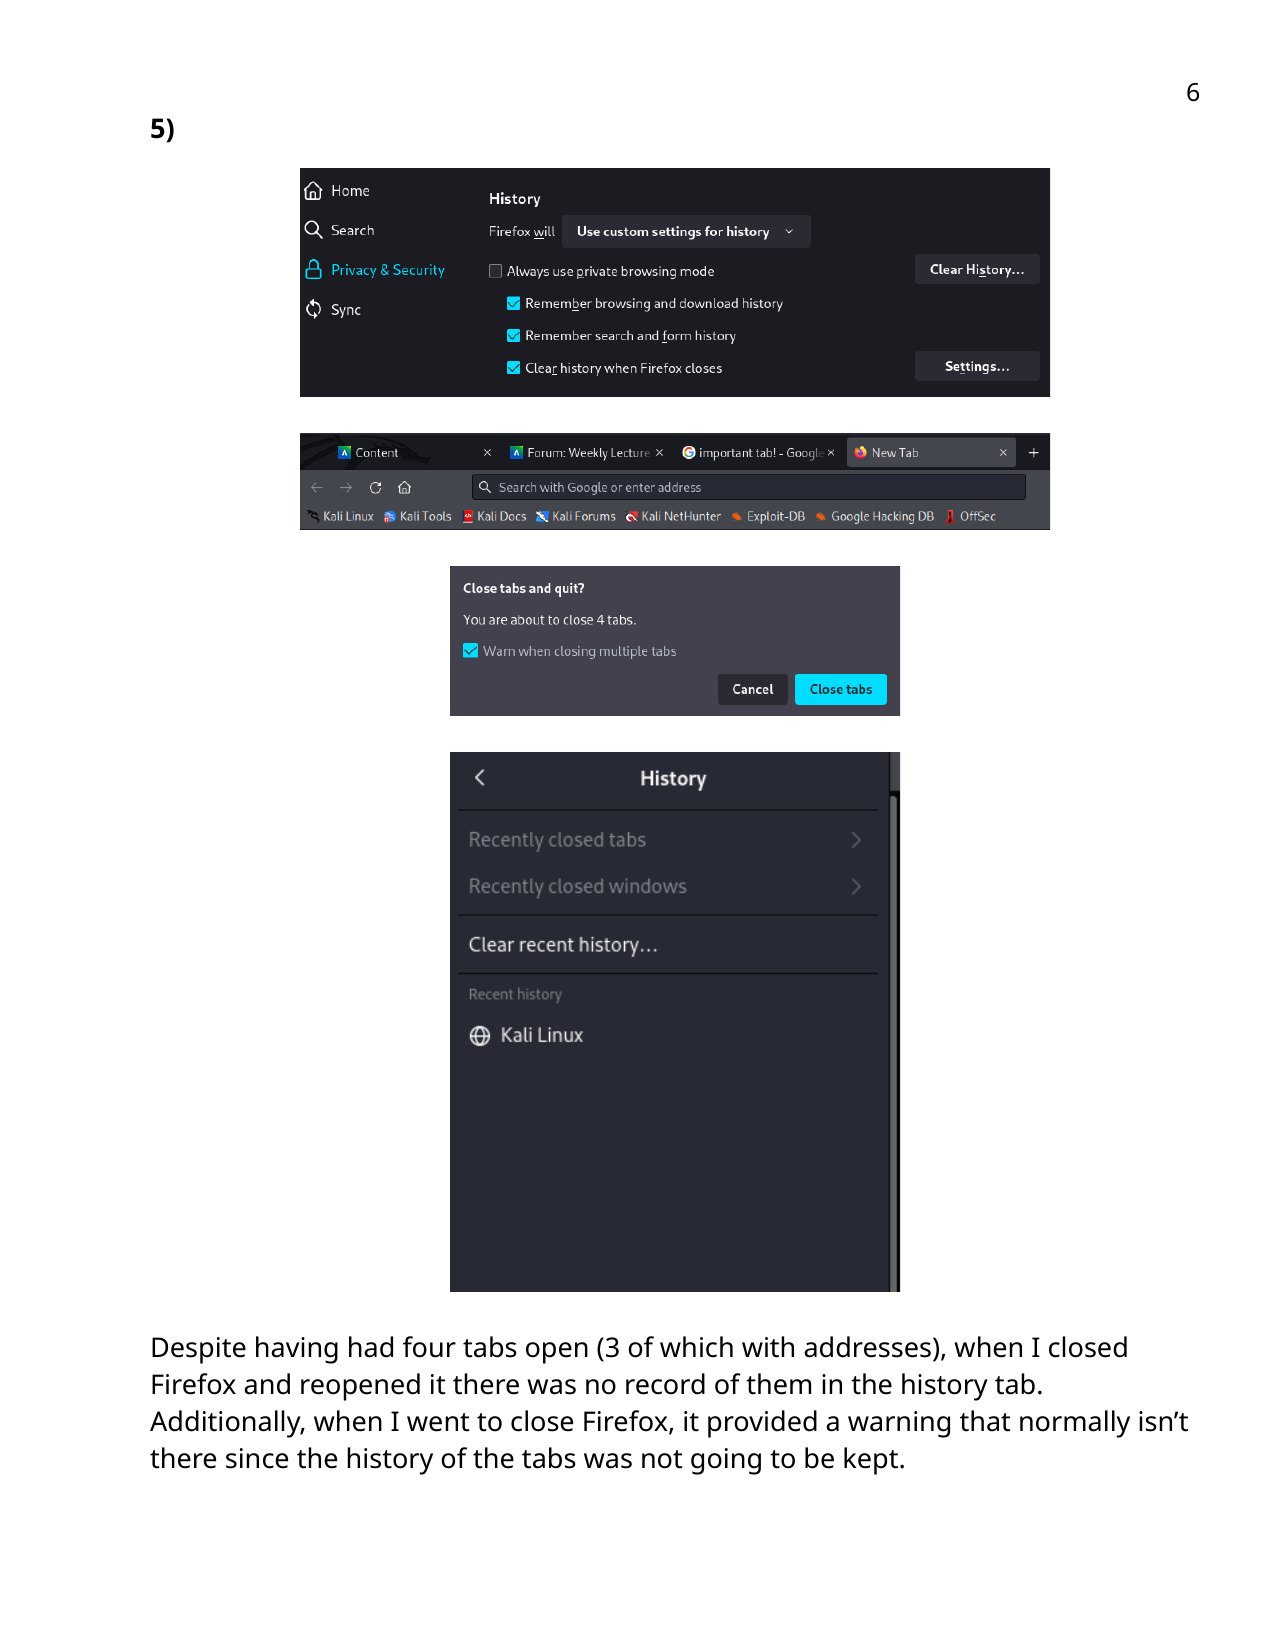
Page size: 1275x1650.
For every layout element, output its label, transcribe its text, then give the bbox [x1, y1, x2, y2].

picture [300, 433, 1050, 530]
text 5) [150, 109, 1200, 146]
picture [450, 566, 901, 716]
picture [300, 168, 1050, 397]
picture [450, 752, 901, 1292]
text Despite having had four tabs open (3 of which with addresses), when I closed Firefox and reopened it there was no record of them in the history tab. Additionally, when I went to close Firefox, it provided a warning that normally isn’t there since the history of the tabs was not going to be kept. [150, 1329, 1200, 1476]
